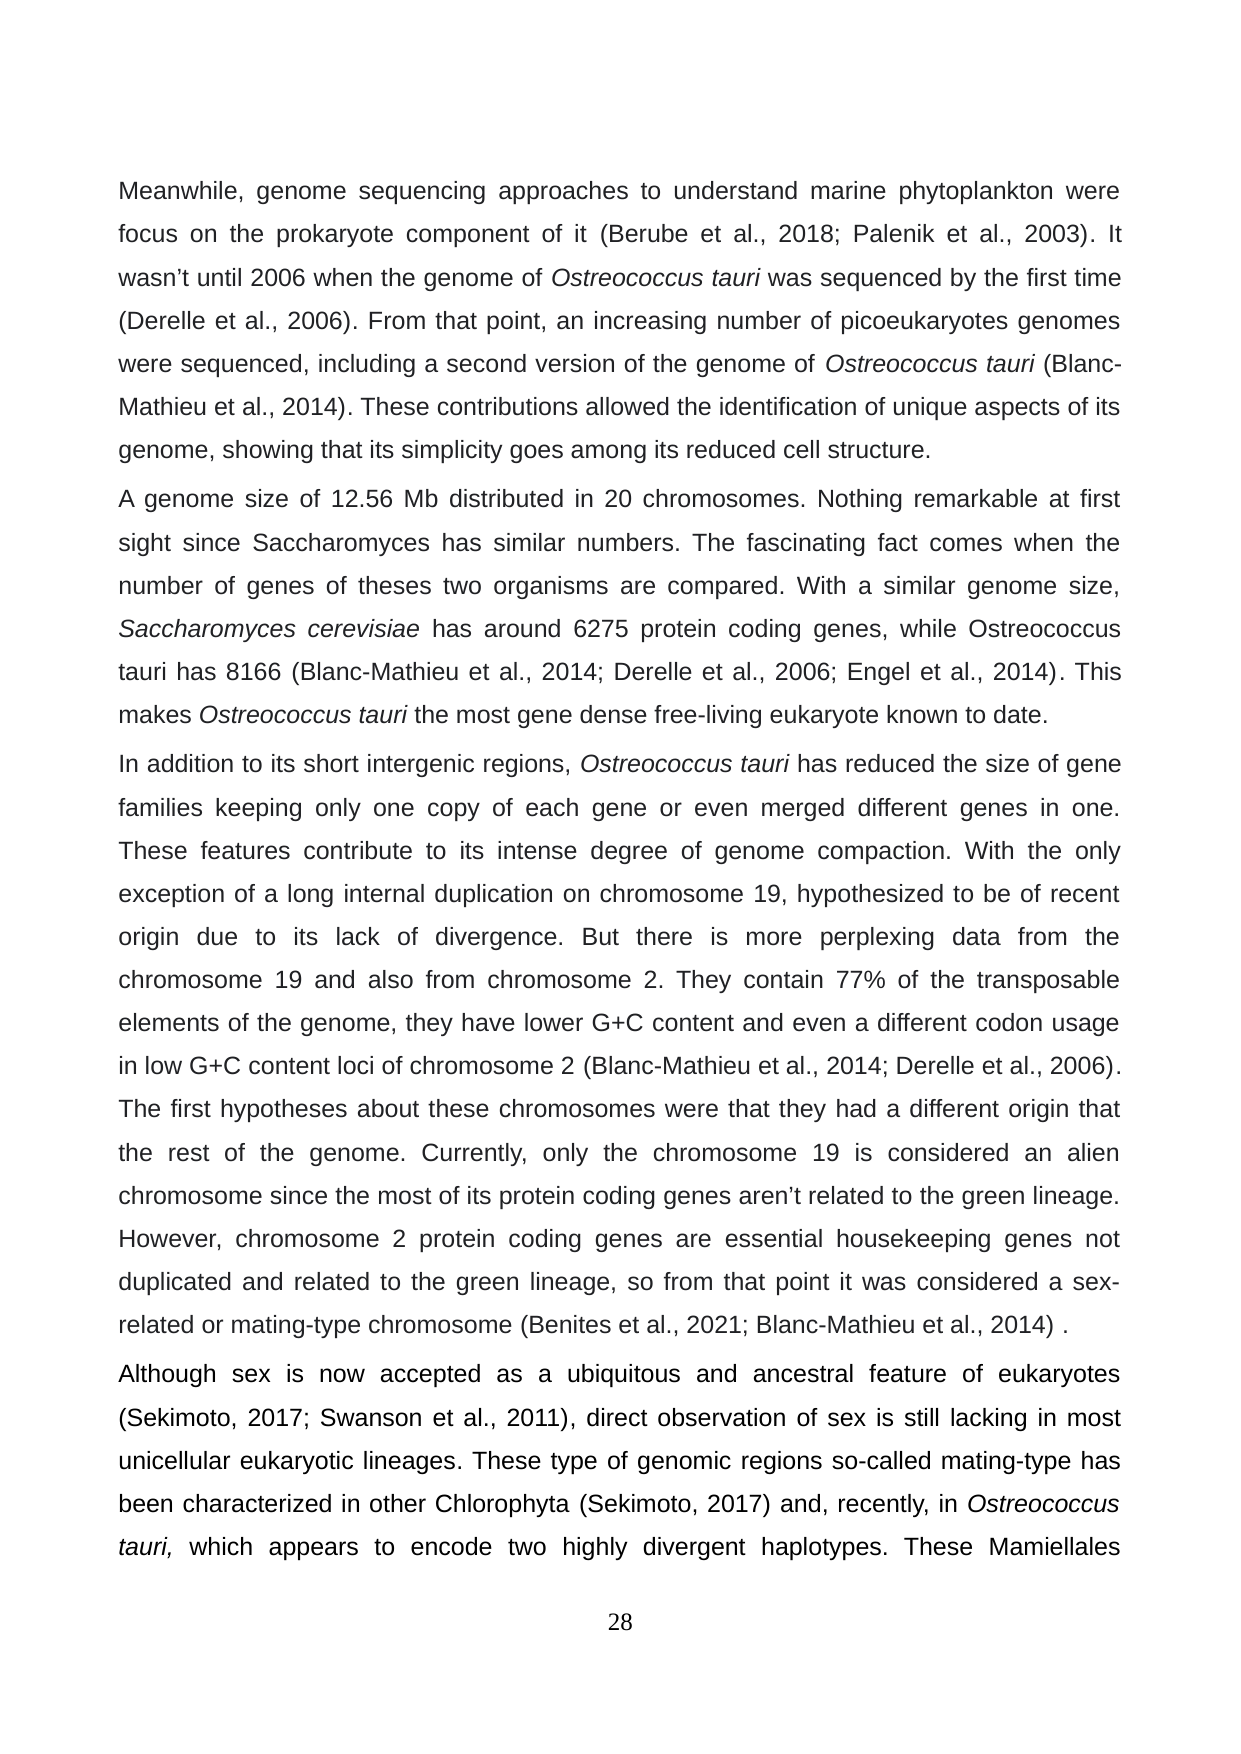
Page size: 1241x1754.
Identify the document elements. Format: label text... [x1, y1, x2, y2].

text Meanwhile, genome sequencing approaches to understand marine phytoplankton were focus on the prokaryote component of it (Berube et al., 2018; Palenik et al., 2003)⁠. It wasn’t until 2006 when the genome of Ostreococcus tauri was sequenced by the first time (Derelle et al., 2006)⁠. From that point, an increasing number of picoeukaryotes genomes were sequenced, including a second version of the genome of Ostreococcus tauri (Blanc-Mathieu et al., 2014)⁠. These contributions allowed the identification of unique aspects of its genome, showing that its simplicity goes among its reduced cell structure. [118, 176, 1122, 464]
text Although sex is now accepted as a ubiquitous and ancestral feature of eukaryotes (Sekimoto, 2017; Swanson et al., 2011)⁠, direct observation of sex is still lacking in most unicellular eukaryotic lineages. These type of genomic regions so-called mating-type has been characterized in other Chlorophyta (Sekimoto, 2017)⁠ and, recently, in Ostreococcus tauri, which appears to encode two highly divergent haplotypes. These Mamiellales [118, 1359, 1122, 1561]
text In addition to its short intergenic regions, Ostreococcus tauri has reduced the size of gene families keeping only one copy of each gene or even merged different genes in one. These features contribute to its intense degree of genome compaction. With the only exception of a long internal duplication on chromosome 19, hypothesized to be of recent origin due to its lack of divergence. But there is more perplexing data from the chromosome 19 and also from chromosome 2. They contain 77% of the transposable elements of the genome, they have lower G+C content and even a different codon usage in low G+C content loci of chromosome 2 (Blanc-Mathieu et al., 2014; Derelle et al., 2006)⁠. The first hypotheses about these chromosomes were that they had a different origin that the rest of the genome. Currently, only the chromosome 19 is considered an alien chromosome since the most of its protein coding genes aren’t related to the green lineage. However, chromosome 2 protein coding genes are essential housekeeping genes not duplicated and related to the green lineage, so from that point it was considered a sex-related or mating-type chromosome (Benites et al., 2021; Blanc-Mathieu et al., 2014)⁠ . [118, 749, 1122, 1339]
text A genome size of 12.56 Mb distributed in 20 chromosomes. Nothing remarkable at first sight since Saccharomyces has similar numbers. The fascinating fact comes when the number of genes of theses two organisms are compared. With a similar genome size, Saccharomyces cerevisiae has around 6275 protein coding genes, while Ostreococcus tauri has 8166 (Blanc-Mathieu et al., 2014; Derelle et al., 2006; Engel et al., 2014)⁠. This makes Ostreococcus tauri the most gene dense free-living eukaryote known to date. [118, 484, 1122, 729]
